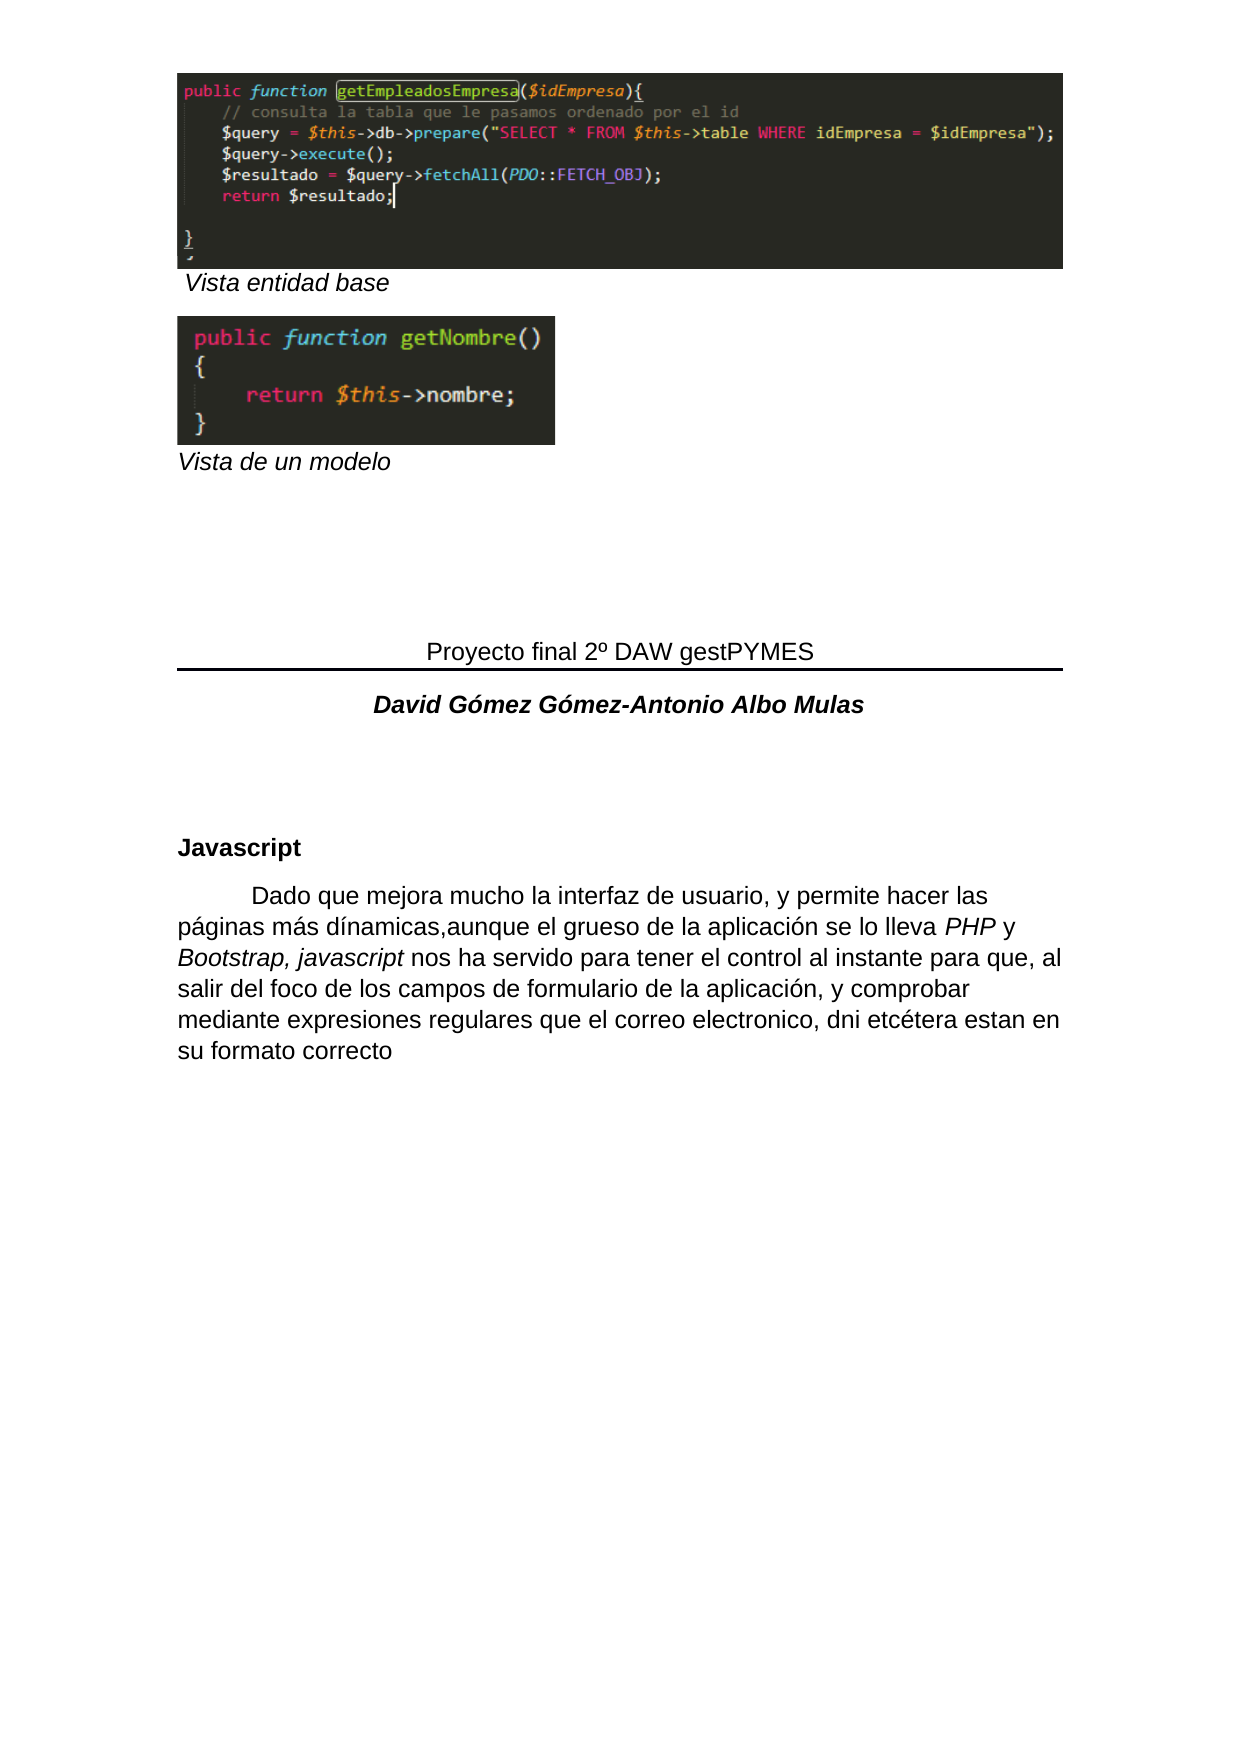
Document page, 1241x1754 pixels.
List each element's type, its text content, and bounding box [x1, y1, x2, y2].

text Vista de un modelo [177, 316, 1063, 475]
text Proyecto final 2º DAW gestPYMES [177, 637, 1063, 668]
text Vista entidad base [177, 269, 1063, 297]
text David Gómez Gómez-Antonio Albo Mulas [177, 690, 1063, 719]
picture [177, 73, 1063, 269]
picture [177, 316, 556, 445]
text Dado que mejora mucho la interfaz de usuario, y permite hacer las páginas más dínamicas,aunque el grueso de la aplicación se lo lleva PHP y Bootstrap, javascript nos ha servido para tener el control al instante para que, al salir del foco de los campos de formulario de la aplicación, y comprobar mediante expresiones regulares que el correo electronico, dni etcétera estan en su formato correcto [177, 881, 1063, 1065]
text Javascript [177, 833, 1063, 862]
